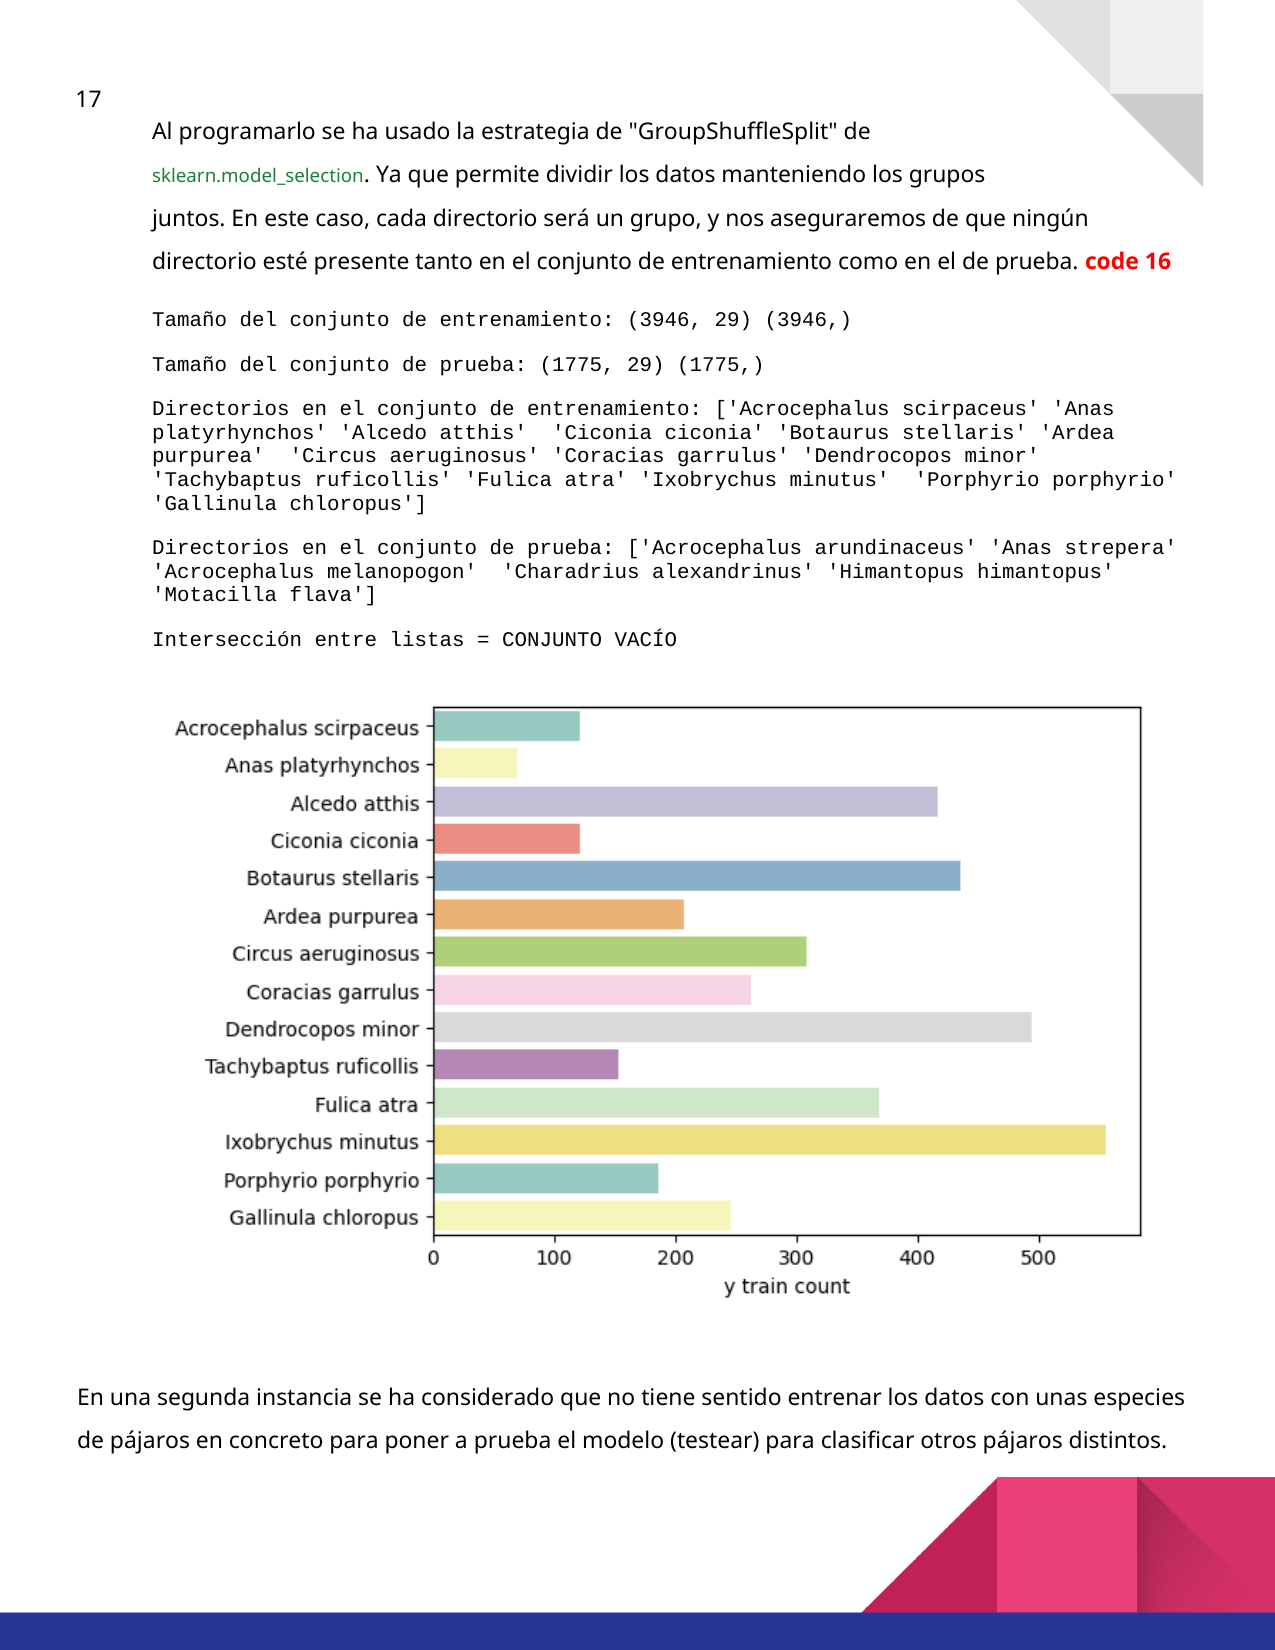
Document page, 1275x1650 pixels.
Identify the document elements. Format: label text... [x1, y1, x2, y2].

text En una segunda instancia se ha considerado que no tiene sentido entrenar los datos con unas especies de pájaros en concreto para poner a prueba el modelo (testear) para clasificar otros pájaros distintos. [77, 1380, 1198, 1455]
text Directorios en el conjunto de prueba: ['Acrocephalus arundinaceus' 'Anas strepera' 'Acrocephalus melanopogon' 'Charadrius alexandrinus' 'Himantopus himantopus' 'Motacilla flava'] [152, 537, 1198, 608]
picture [155, 697, 1163, 1312]
text Intersección entre listas = CONJUNTO VACÍO [152, 629, 1198, 653]
text Al programarlo se ha usado la estrategia de "GroupShuffleSplit" de sklearn.model_selection. Ya que permite dividir los datos manteniendo los grupos juntos. En este caso, cada directorio será un grupo, y nos aseguraremos de que ningún directorio esté presente tanto en el conjunto de entrenamiento como en el de prueba. code 16 [152, 114, 1198, 276]
text Tamaño del conjunto de entrenamiento: (3946, 29) (3946,) [152, 309, 1198, 333]
text Tamaño del conjunto de prueba: (1775, 29) (1775,) [152, 354, 1198, 377]
text Directorios en el conjunto de entrenamiento: ['Acrocephalus scirpaceus' 'Anas platyrhynchos' 'Alcedo atthis' 'Ciconia ciconia' 'Botaurus stellaris' 'Ardea purpurea' 'Circus aeruginosus' 'Coracias garrulus' 'Dendrocopos minor' 'Tachybaptus ruficollis' 'Fulica atra' 'Ixobrychus minutus' 'Porphyrio porphyrio' 'Gallinula chloropus'] [152, 398, 1198, 516]
picture [0, 1475, 1275, 1650]
picture [1015, 0, 1204, 188]
